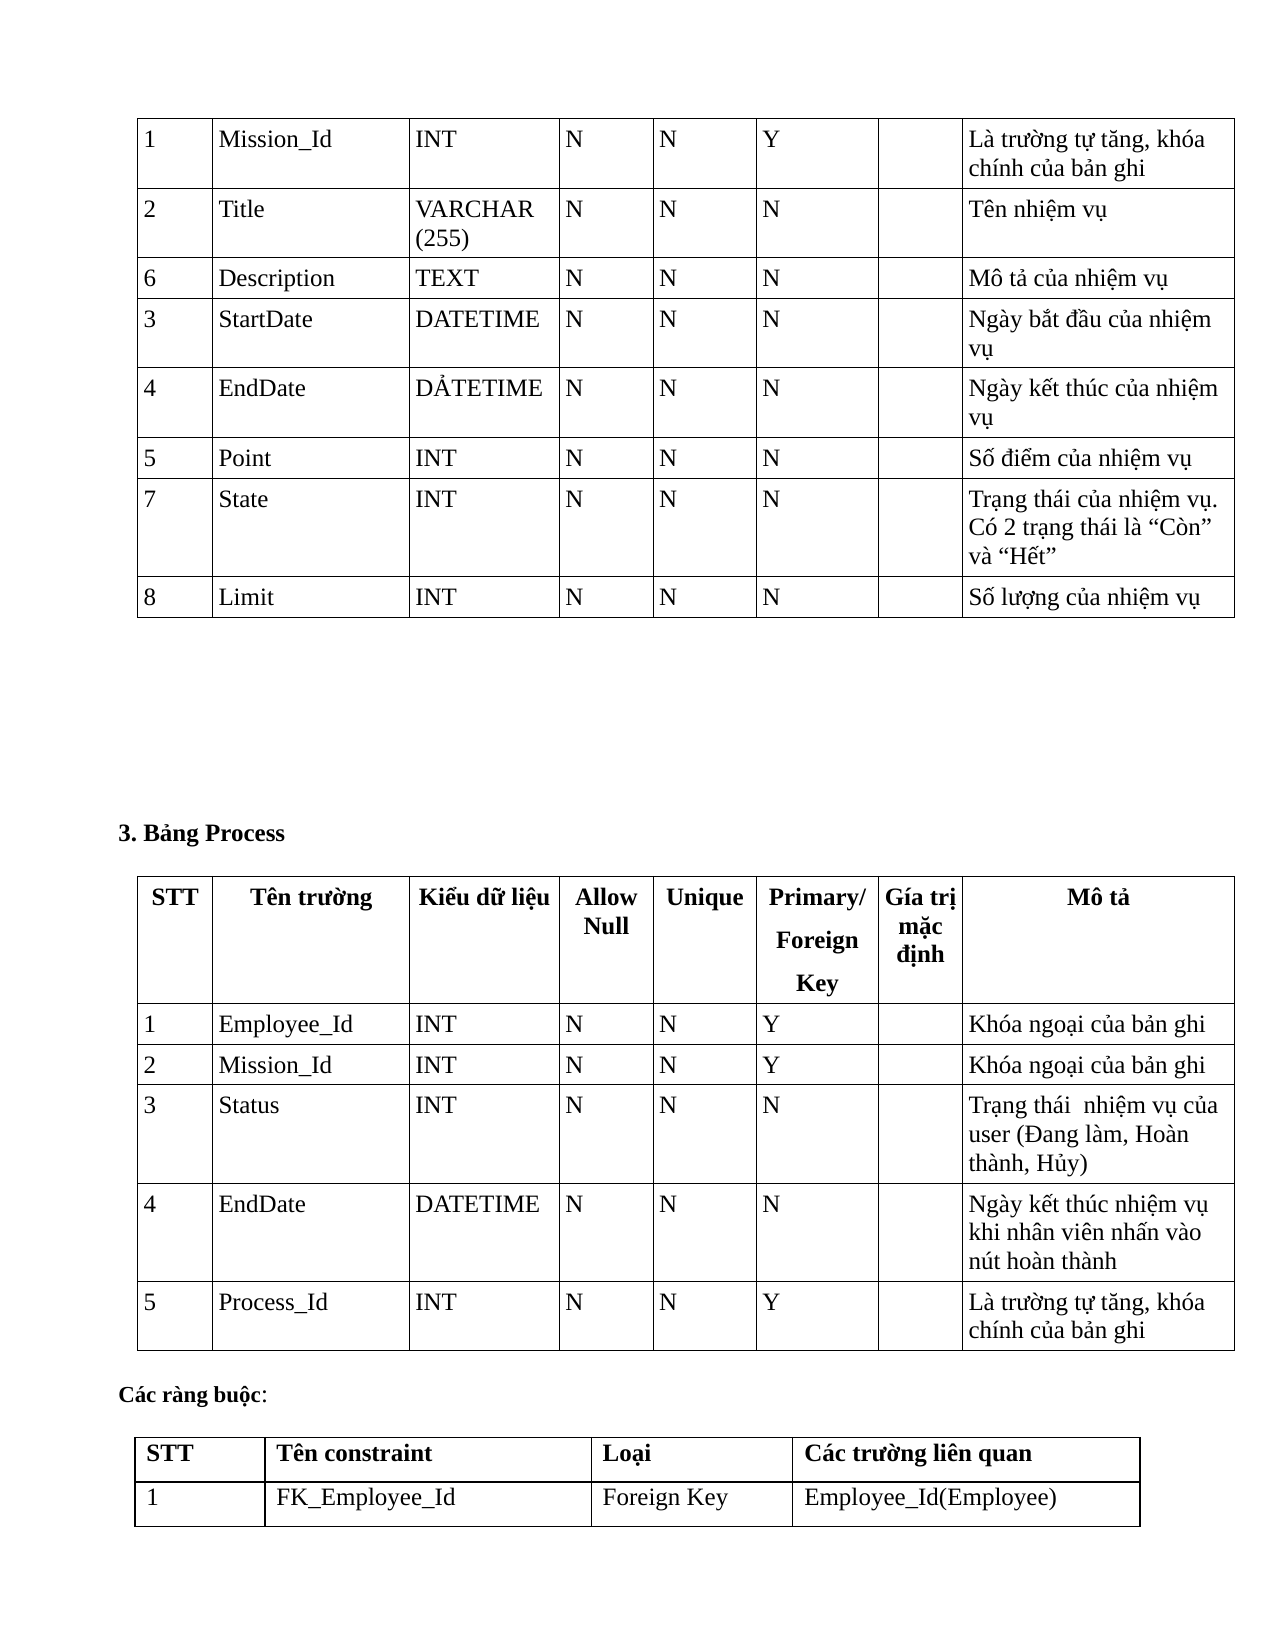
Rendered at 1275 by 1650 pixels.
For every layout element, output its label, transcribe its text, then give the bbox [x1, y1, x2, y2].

table_cell N [757, 1184, 878, 1281]
table_cell [879, 1085, 962, 1182]
table_cell N [560, 119, 653, 188]
table_header Allow Null [560, 877, 653, 1003]
table_cell INT [410, 1282, 559, 1350]
table_cell N [757, 1085, 878, 1182]
table_cell N [560, 577, 653, 616]
table_cell Process_Id [213, 1282, 409, 1350]
table_cell [879, 1004, 962, 1043]
table_cell Số điểm của nhiệm vụ [963, 438, 1234, 477]
table_header Kiểu dữ liệu [410, 877, 559, 1003]
table_cell INT [410, 1004, 559, 1043]
table_cell State [213, 479, 409, 576]
table_cell Mô tả của nhiệm vụ [963, 258, 1234, 298]
table_header Unique [654, 877, 756, 1003]
table_cell EndDate [213, 368, 409, 437]
table_cell Foreign Key [592, 1483, 792, 1526]
table_cell 4 [138, 1184, 212, 1281]
table_cell N [654, 258, 756, 298]
table_cell Limit [213, 577, 409, 616]
table_cell N [560, 1004, 653, 1043]
table_cell N [560, 299, 653, 367]
table_cell TEXT [410, 258, 559, 298]
table_cell Là trường tự tăng, khóa chính của bản ghi [963, 1282, 1234, 1350]
table_cell N [757, 189, 878, 257]
text Các ràng buộc: [118, 1379, 1157, 1408]
table_cell 7 [138, 479, 212, 576]
table_cell INT [410, 1085, 559, 1182]
table_cell Title [213, 189, 409, 257]
table_cell N [654, 438, 756, 477]
table_cell [879, 119, 962, 188]
table_header Primary/Foreign Key [757, 877, 878, 1003]
table_cell 3 [138, 1085, 212, 1182]
table_cell Y [757, 1282, 878, 1350]
table_cell 5 [138, 438, 212, 477]
table_cell N [757, 299, 878, 367]
table_cell Khóa ngoại của bản ghi [963, 1045, 1234, 1084]
table_cell 1 [138, 1004, 212, 1043]
table_cell [879, 1184, 962, 1281]
table_cell N [654, 479, 756, 576]
text 3. Bảng Process [118, 818, 1157, 847]
table_header Các trường liên quan [793, 1438, 1139, 1481]
table_cell 6 [138, 258, 212, 298]
table_cell Mission_Id [213, 119, 409, 188]
table_header Mô tả [963, 877, 1234, 1003]
table_cell [879, 577, 962, 616]
table_cell N [654, 299, 756, 367]
table_header Gía trị mặc định [879, 877, 962, 1003]
table_cell Trạng thái của nhiệm vụ. Có 2 trạng thái là “Còn” và “Hết” [963, 479, 1234, 576]
table_cell [879, 438, 962, 477]
table_cell N [654, 1184, 756, 1281]
table_header Tên constraint [266, 1438, 591, 1481]
table_cell INT [410, 577, 559, 616]
table_header Loại [592, 1438, 792, 1481]
table_cell DẢTETIME [410, 368, 559, 437]
table_cell Employee_Id [213, 1004, 409, 1043]
table_cell N [654, 1045, 756, 1084]
table_cell N [560, 368, 653, 437]
table_cell INT [410, 119, 559, 188]
table_cell [879, 1282, 962, 1350]
table_cell 1 [136, 1483, 264, 1526]
table_cell N [560, 479, 653, 576]
table_cell Tên nhiệm vụ [963, 189, 1234, 257]
table_cell N [757, 368, 878, 437]
table_cell N [560, 258, 653, 298]
table_cell Ngày bắt đầu của nhiệm vụ [963, 299, 1234, 367]
table_cell StartDate [213, 299, 409, 367]
table_cell Y [757, 1045, 878, 1084]
table_cell Khóa ngoại của bản ghi [963, 1004, 1234, 1043]
table_cell Point [213, 438, 409, 477]
table_cell 2 [138, 189, 212, 257]
table_cell Là trường tự tăng, khóa chính của bản ghi [963, 119, 1234, 188]
table_cell [879, 479, 962, 576]
table_cell [879, 189, 962, 257]
table_cell N [560, 438, 653, 477]
table_header STT [136, 1438, 264, 1481]
table_cell DATETIME [410, 299, 559, 367]
table_cell N [757, 258, 878, 298]
table_cell Mission_Id [213, 1045, 409, 1084]
table_cell INT [410, 438, 559, 477]
table_cell Status [213, 1085, 409, 1182]
table_cell 3 [138, 299, 212, 367]
table_cell [879, 368, 962, 437]
table_cell Trạng thái nhiệm vụ của user (Đang làm, Hoàn thành, Hủy) [963, 1085, 1234, 1182]
table_cell N [560, 1045, 653, 1084]
table_cell N [560, 1184, 653, 1281]
table_cell INT [410, 479, 559, 576]
table_cell Description [213, 258, 409, 298]
table_cell 1 [138, 119, 212, 188]
table_cell N [560, 1085, 653, 1182]
table_cell N [654, 1004, 756, 1043]
table_cell N [757, 479, 878, 576]
table_cell N [654, 1282, 756, 1350]
table_cell N [757, 577, 878, 616]
table_cell N [654, 368, 756, 437]
table_cell EndDate [213, 1184, 409, 1281]
table_header STT [138, 877, 212, 1003]
table_cell INT [410, 1045, 559, 1084]
table_cell Y [757, 1004, 878, 1043]
table_cell [879, 1045, 962, 1084]
table_cell Ngày kết thúc nhiệm vụ khi nhân viên nhấn vào nút hoàn thành [963, 1184, 1234, 1281]
table_cell 2 [138, 1045, 212, 1084]
table_cell Employee_Id(Employee) [793, 1483, 1139, 1526]
table_cell 5 [138, 1282, 212, 1350]
table_cell N [560, 189, 653, 257]
table_cell 8 [138, 577, 212, 616]
table_cell N [654, 1085, 756, 1182]
table_cell DATETIME [410, 1184, 559, 1281]
table_cell N [560, 1282, 653, 1350]
table_header Tên trường [213, 877, 409, 1003]
table_cell N [654, 577, 756, 616]
table_cell N [654, 119, 756, 188]
table_cell FK_Employee_Id [266, 1483, 591, 1526]
table_cell [879, 258, 962, 298]
table_cell Số lượng của nhiệm vụ [963, 577, 1234, 616]
table_cell Y [757, 119, 878, 188]
table_cell N [757, 438, 878, 477]
table_cell 4 [138, 368, 212, 437]
table_cell VARCHAR (255) [410, 189, 559, 257]
table_cell N [654, 189, 756, 257]
table_cell [879, 299, 962, 367]
table_cell Ngày kết thúc của nhiệm vụ [963, 368, 1234, 437]
